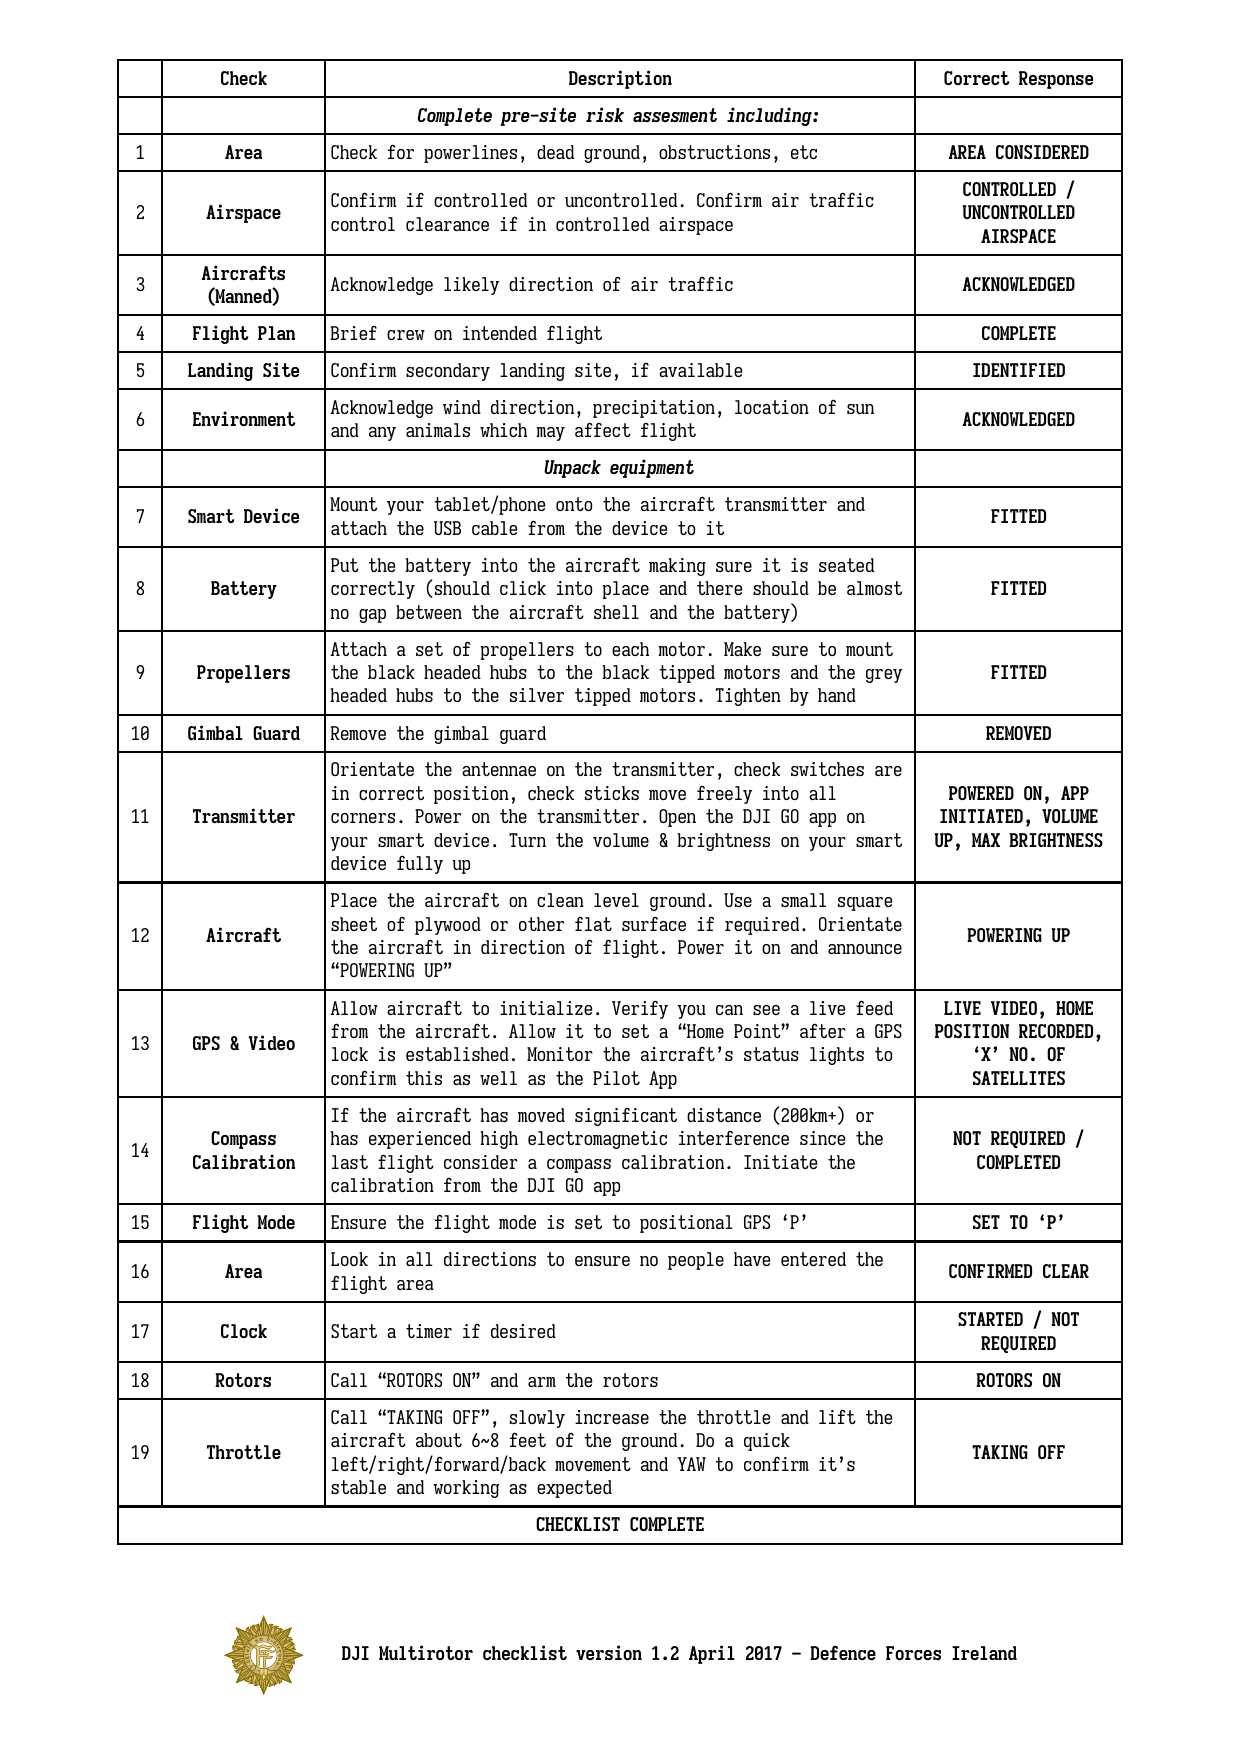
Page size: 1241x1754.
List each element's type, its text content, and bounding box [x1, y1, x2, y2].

table_cell 17 [119, 1303, 161, 1361]
table_cell SET TO ‘P’ [916, 1205, 1121, 1240]
table_cell Battery [163, 548, 324, 630]
table_cell FITTED [916, 632, 1121, 714]
table_cell Ensure the flight mode is set to positional GPS ‘P’ [326, 1205, 914, 1240]
table_cell Orientate the antennae on the transmitter, check switches are in correct position, check sticks move freely into all corners. Power on the transmitter. Open the DJI GO app on your smart device. Turn the volume & brightness on your smart device fully up [326, 753, 914, 881]
table_cell Place the aircraft on clean level ground. Use a small square sheet of plywood or other flat surface if required. Orientate the aircraft in direction of flight. Power it on and announce “POWERING UP” [326, 884, 914, 989]
table_cell COMPLETE [916, 316, 1121, 351]
table_cell Flight Mode [163, 1205, 324, 1240]
table_header Description [326, 61, 914, 96]
table_cell Area [163, 1243, 324, 1301]
table_cell 6 [119, 390, 161, 449]
table_cell Unpack equipment [326, 451, 914, 486]
table_cell Rotors [163, 1363, 324, 1398]
table_cell 16 [119, 1243, 161, 1301]
table_cell Allow aircraft to initialize. Verify you can see a live feed from the aircraft. Allow it to set a “Home Point” after a GPS lock is established. Monitor the aircraft’s status lights to confirm this as well as the Pilot App [326, 991, 914, 1096]
table_cell [119, 451, 161, 486]
table_cell [916, 451, 1121, 486]
table_cell GPS & Video [163, 991, 324, 1096]
table_cell [119, 98, 161, 133]
table_cell 12 [119, 884, 161, 989]
table_cell 8 [119, 548, 161, 630]
table_cell 19 [119, 1400, 161, 1505]
table_cell Throttle [163, 1400, 324, 1505]
table_cell ACKNOWLEDGED [916, 390, 1121, 449]
table_cell Compass Calibration [163, 1098, 324, 1203]
table_cell STARTED / NOT REQUIRED [916, 1303, 1121, 1361]
table_cell POWERING UP [916, 884, 1121, 989]
table_cell Remove the gimbal guard [326, 716, 914, 751]
table_cell Propellers [163, 632, 324, 714]
table_cell Environment [163, 390, 324, 449]
table_cell Flight Plan [163, 316, 324, 351]
table_header [119, 61, 161, 96]
table_cell Check for powerlines, dead ground, obstructions, etc [326, 135, 914, 170]
table_cell 1 [119, 135, 161, 170]
table_cell 3 [119, 256, 161, 314]
table_cell 15 [119, 1205, 161, 1240]
table_cell REMOVED [916, 716, 1121, 751]
table_cell 11 [119, 753, 161, 881]
table_cell 10 [119, 716, 161, 751]
table_cell 18 [119, 1363, 161, 1398]
table_cell FITTED [916, 548, 1121, 630]
table_cell TAKING OFF [916, 1400, 1121, 1505]
table_cell Airspace [163, 172, 324, 254]
table_cell [163, 451, 324, 486]
table_cell Acknowledge likely direction of air traffic [326, 256, 914, 314]
table_cell Confirm secondary landing site, if available [326, 353, 914, 388]
table_cell POWERED ON, APP INITIATED, VOLUME UP, MAX BRIGHTNESS [916, 753, 1121, 881]
table_cell Aircraft [163, 884, 324, 989]
table_cell Smart Device [163, 488, 324, 546]
table_header Check [163, 61, 324, 96]
table_cell Call “ROTORS ON” and arm the rotors [326, 1363, 914, 1398]
table_cell 9 [119, 632, 161, 714]
table_cell Look in all directions to ensure no people have entered the flight area [326, 1243, 914, 1301]
table_cell If the aircraft has moved significant distance (200km+) or has experienced high electromagnetic interference since the last flight consider a compass calibration. Initiate the calibration from the DJI GO app [326, 1098, 914, 1203]
table_cell Put the battery into the aircraft making sure it is seated correctly (should click into place and there should be almost no gap between the aircraft shell and the battery) [326, 548, 914, 630]
table_cell Area [163, 135, 324, 170]
table_cell NOT REQUIRED / COMPLETED [916, 1098, 1121, 1203]
table_cell LIVE VIDEO, HOME POSITION RECORDED, ‘X’ NO. OF SATELLITES [916, 991, 1121, 1096]
table_cell FITTED [916, 488, 1121, 546]
table_cell Landing Site [163, 353, 324, 388]
table_cell Attach a set of propellers to each motor. Make sure to mount the black headed hubs to the black tipped motors and the grey headed hubs to the silver tipped motors. Tighten by hand [326, 632, 914, 714]
table_cell AREA CONSIDERED [916, 135, 1121, 170]
table_cell 5 [119, 353, 161, 388]
table_cell Acknowledge wind direction, precipitation, location of sun and any animals which may affect flight [326, 390, 914, 449]
table_cell CONFIRMED CLEAR [916, 1243, 1121, 1301]
table_cell Complete pre-site risk assesment including: [326, 98, 914, 133]
table_header Correct Response [916, 61, 1121, 96]
table_cell CONTROLLED / UNCONTROLLED AIRSPACE [916, 172, 1121, 254]
table_cell Aircrafts (Manned) [163, 256, 324, 314]
table_cell 7 [119, 488, 161, 546]
table_cell 2 [119, 172, 161, 254]
table_cell Gimbal Guard [163, 716, 324, 751]
table_cell Call “TAKING OFF”, slowly increase the throttle and lift the aircraft about 6~8 feet of the ground. Do a quick left/right/forward/back movement and YAW to confirm it’s stable and working as expected [326, 1400, 914, 1505]
table_cell IDENTIFIED [916, 353, 1121, 388]
table_cell ACKNOWLEDGED [916, 256, 1121, 314]
table_cell 13 [119, 991, 161, 1096]
table_cell Confirm if controlled or uncontrolled. Confirm air traffic control clearance if in controlled airspace [326, 172, 914, 254]
table_cell Transmitter [163, 753, 324, 881]
table_cell Mount your tablet/phone onto the aircraft transmitter and attach the USB cable from the device to it [326, 488, 914, 546]
table_cell [916, 98, 1121, 133]
table_cell Clock [163, 1303, 324, 1361]
table_cell Brief crew on intended flight [326, 316, 914, 351]
table_cell 14 [119, 1098, 161, 1203]
table_cell CHECKLIST COMPLETE [119, 1508, 1121, 1542]
table_cell 4 [119, 316, 161, 351]
table_cell Start a timer if desired [326, 1303, 914, 1361]
table_cell [163, 98, 324, 133]
table_cell ROTORS ON [916, 1363, 1121, 1398]
